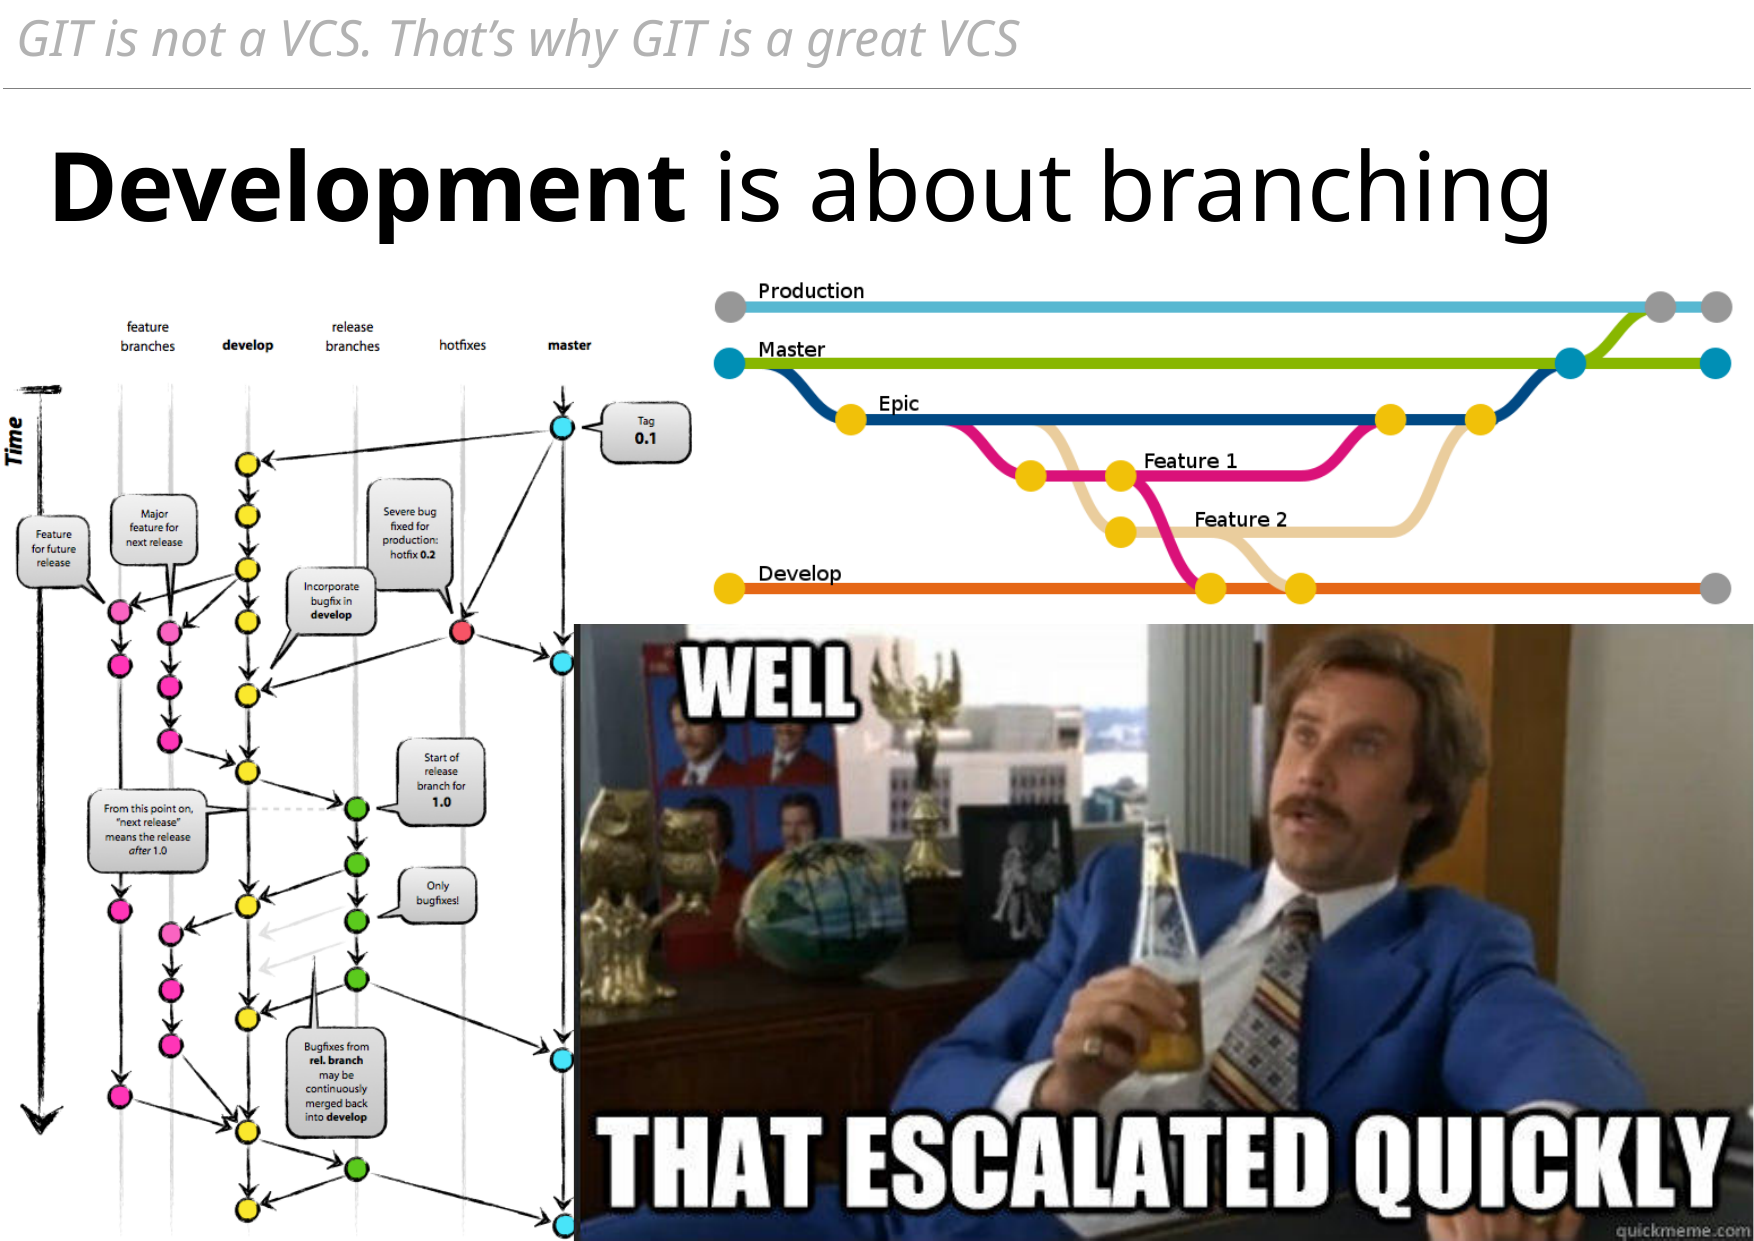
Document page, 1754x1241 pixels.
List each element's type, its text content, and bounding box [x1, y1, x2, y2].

text Development is about branching [3, 118, 1751, 249]
picture [0, 270, 1754, 1241]
